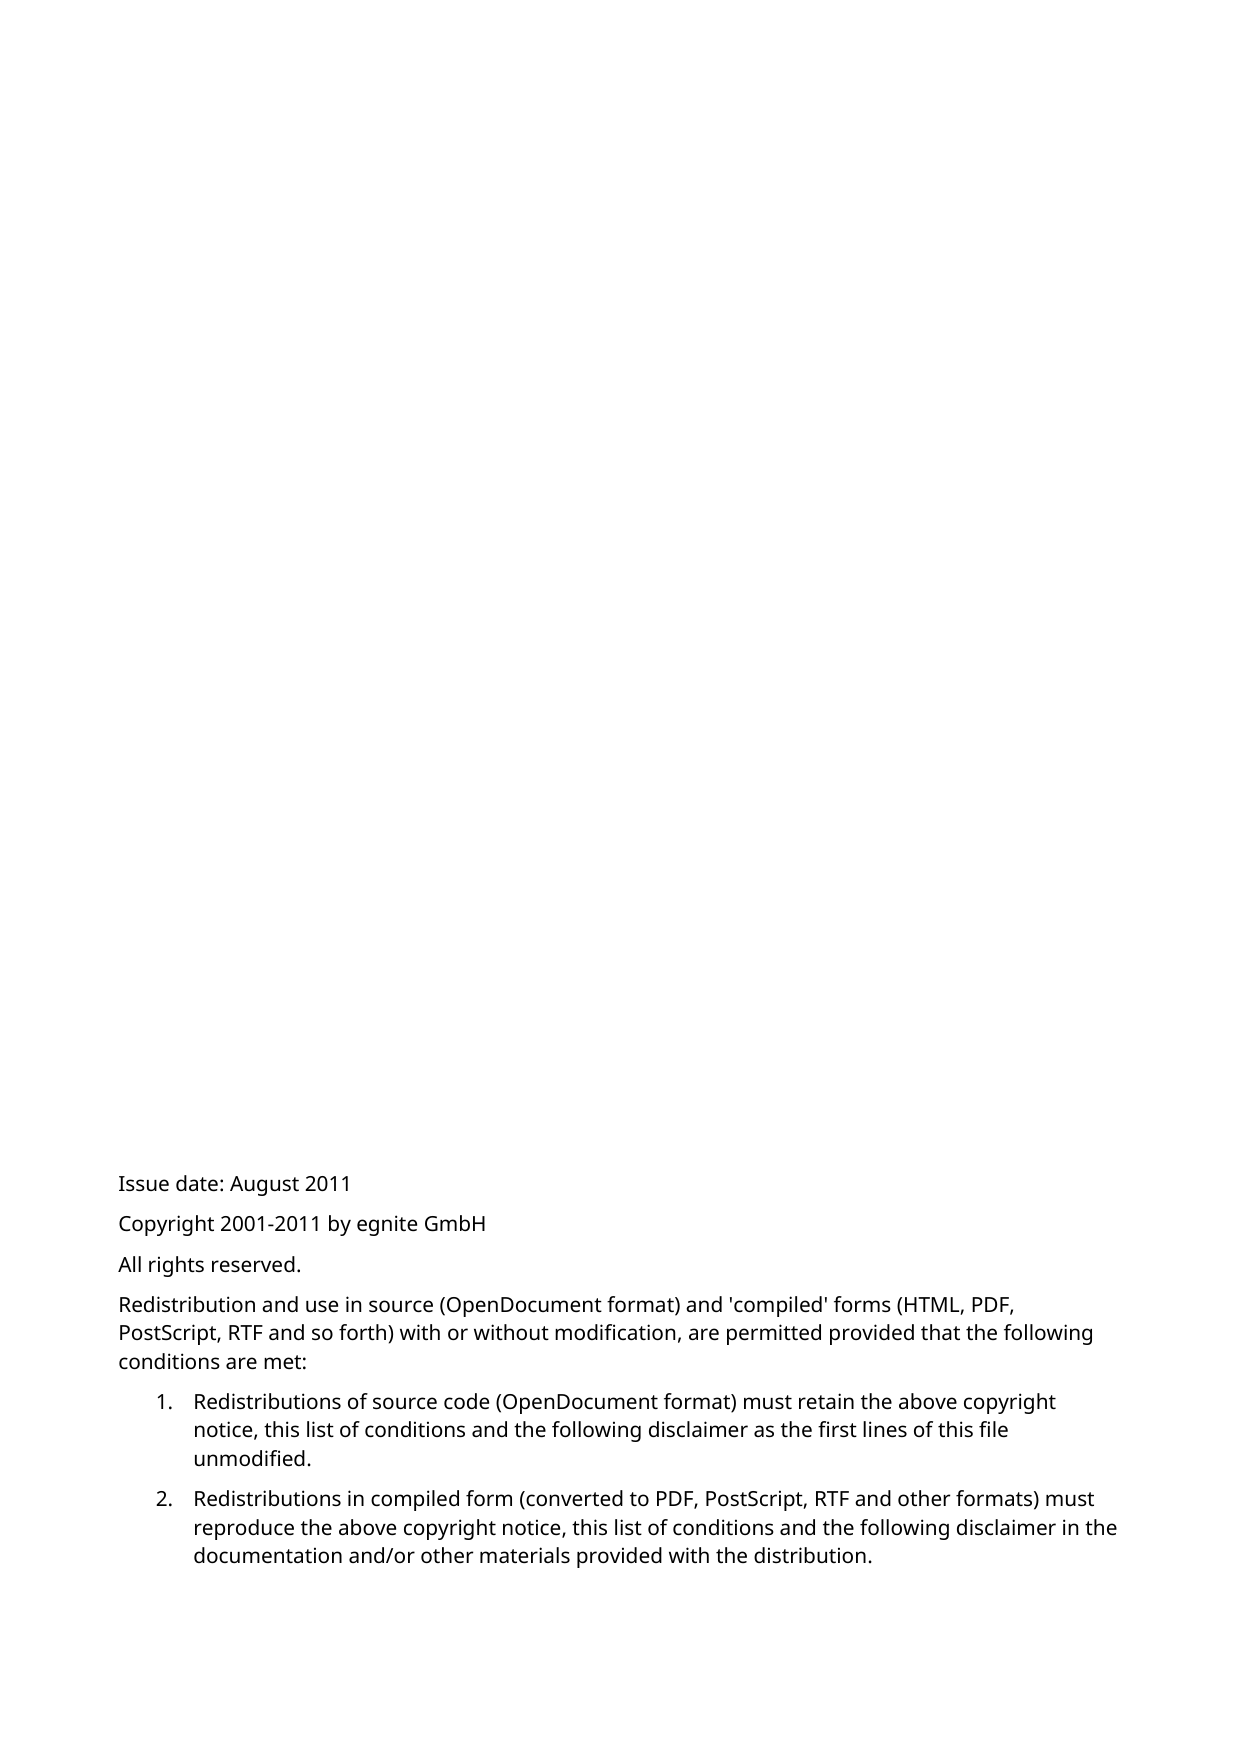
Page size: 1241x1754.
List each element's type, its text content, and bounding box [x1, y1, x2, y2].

list Redistributions of source code (OpenDocument format) must retain the above copyright notice, this list of conditions and the following disclaimer as the first lines of this file unmodified. [156, 1387, 1122, 1472]
list Redistributions in compiled form (converted to PDF, PostScript, RTF and other formats) must reproduce the above copyright notice, this list of conditions and the following disclaimer in the documentation and/or other materials provided with the distribution. [156, 1484, 1122, 1570]
text All rights reserved. [118, 1250, 1122, 1278]
text Copyright 2001-2011 by egnite GmbH [118, 1209, 1122, 1238]
text Redistribution and use in source (OpenDocument format) and 'compiled' forms (HTML, PDF, PostScript, RTF and so forth) with or without modification, are permitted provided that the following conditions are met: [118, 1290, 1122, 1375]
text Issue date: August 2011 [118, 1169, 1122, 1197]
